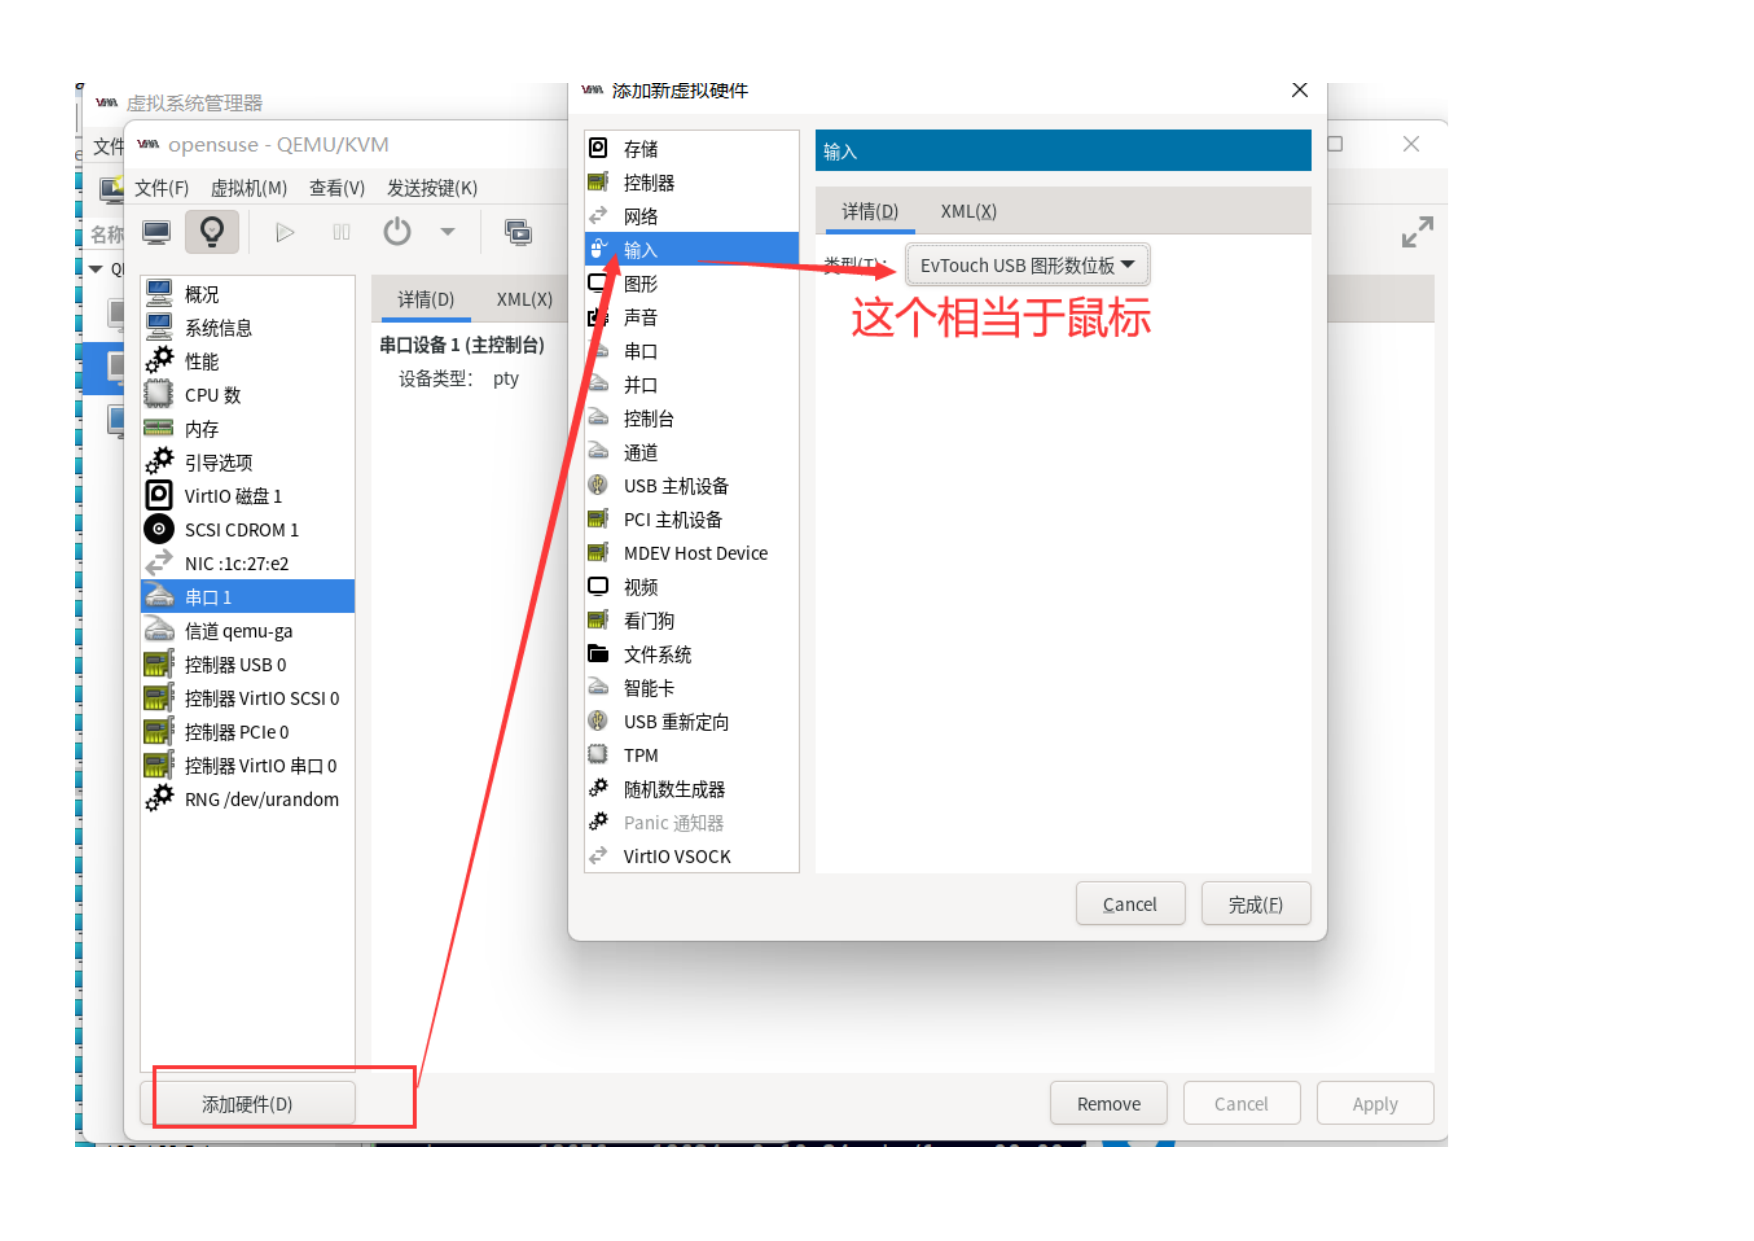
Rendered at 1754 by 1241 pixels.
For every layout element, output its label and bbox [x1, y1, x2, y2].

picture [75, 83, 1449, 1147]
